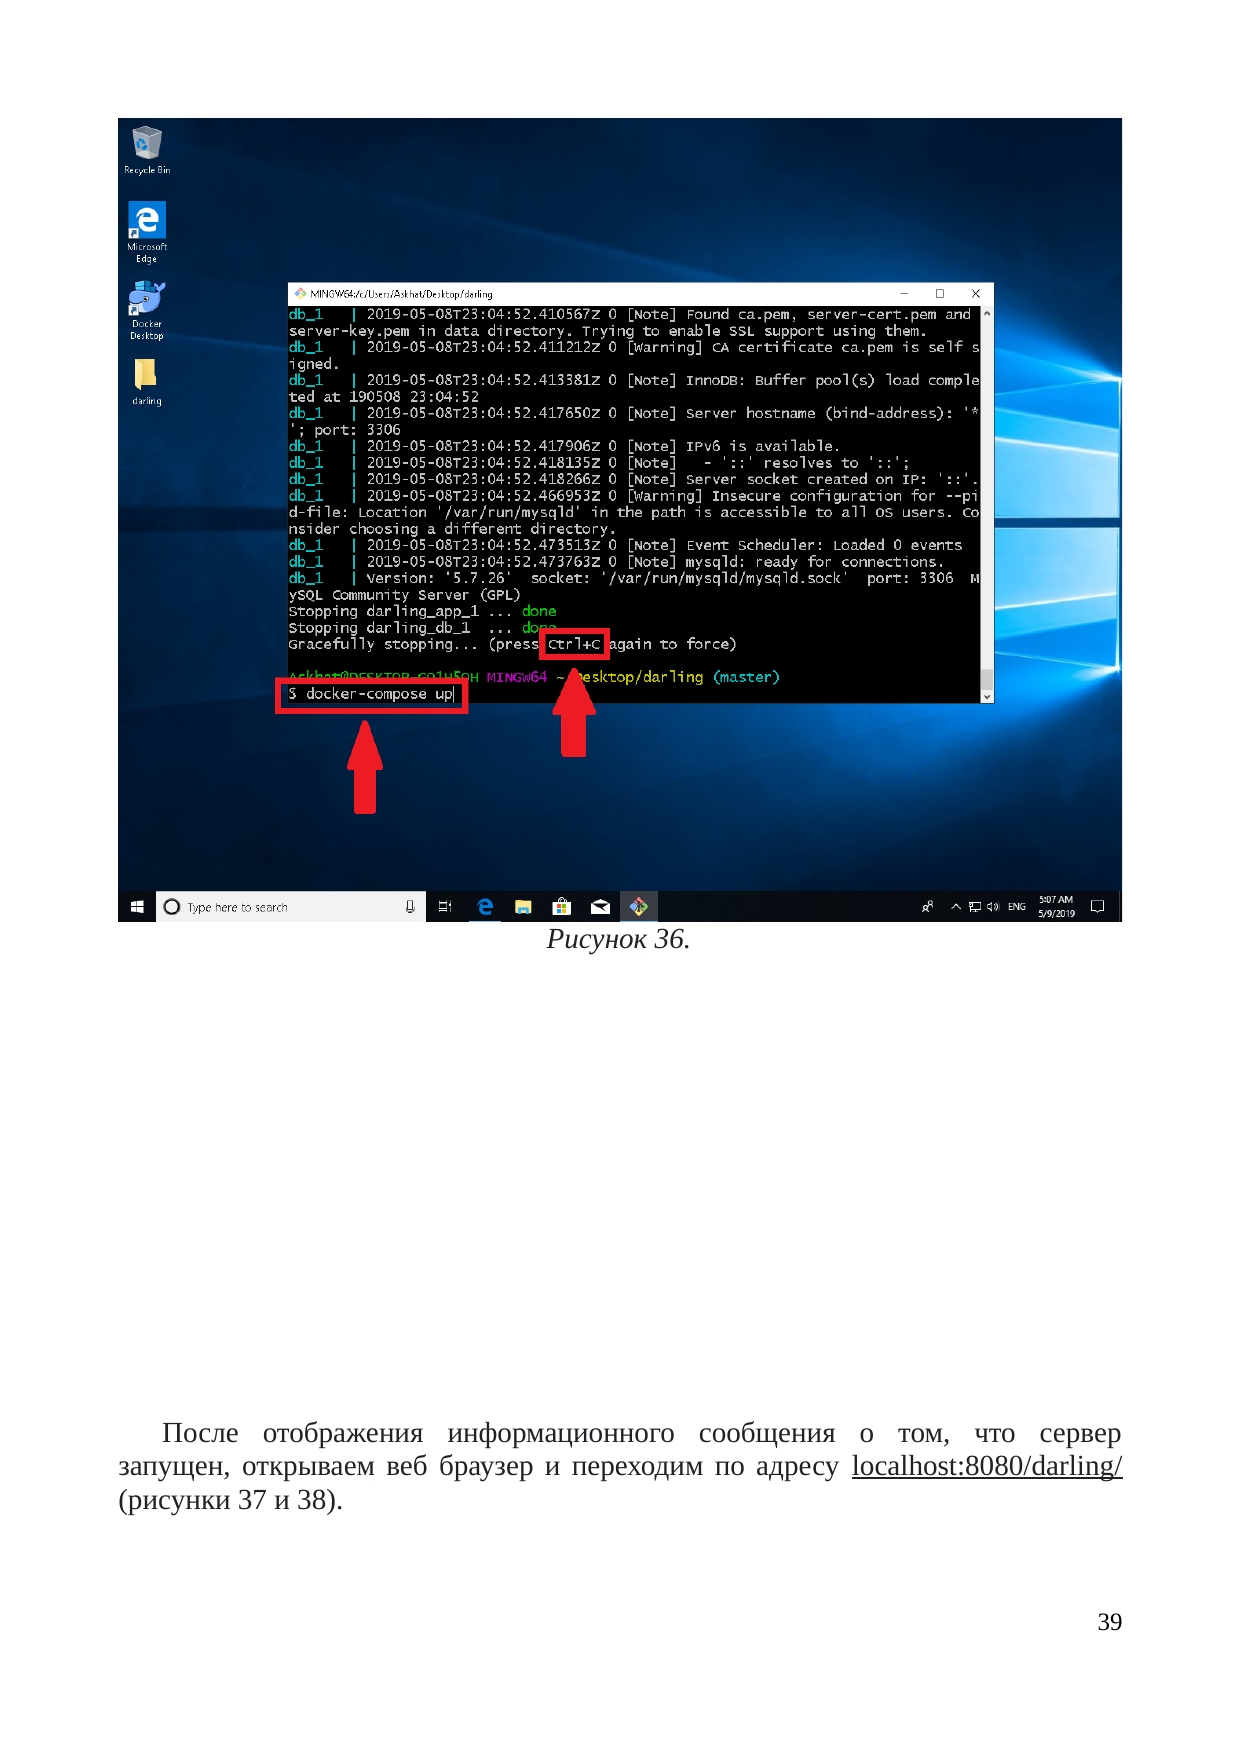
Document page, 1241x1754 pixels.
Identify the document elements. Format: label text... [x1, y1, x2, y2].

picture [118, 118, 1123, 922]
text После отображения информационного сообщения о том, что сервер запущен, открываем веб браузер и переходим по адресу localhost:8080/darling/ (рисунки 37 и 38). [118, 1415, 1122, 1515]
text Рисунок 36. [118, 922, 1122, 955]
